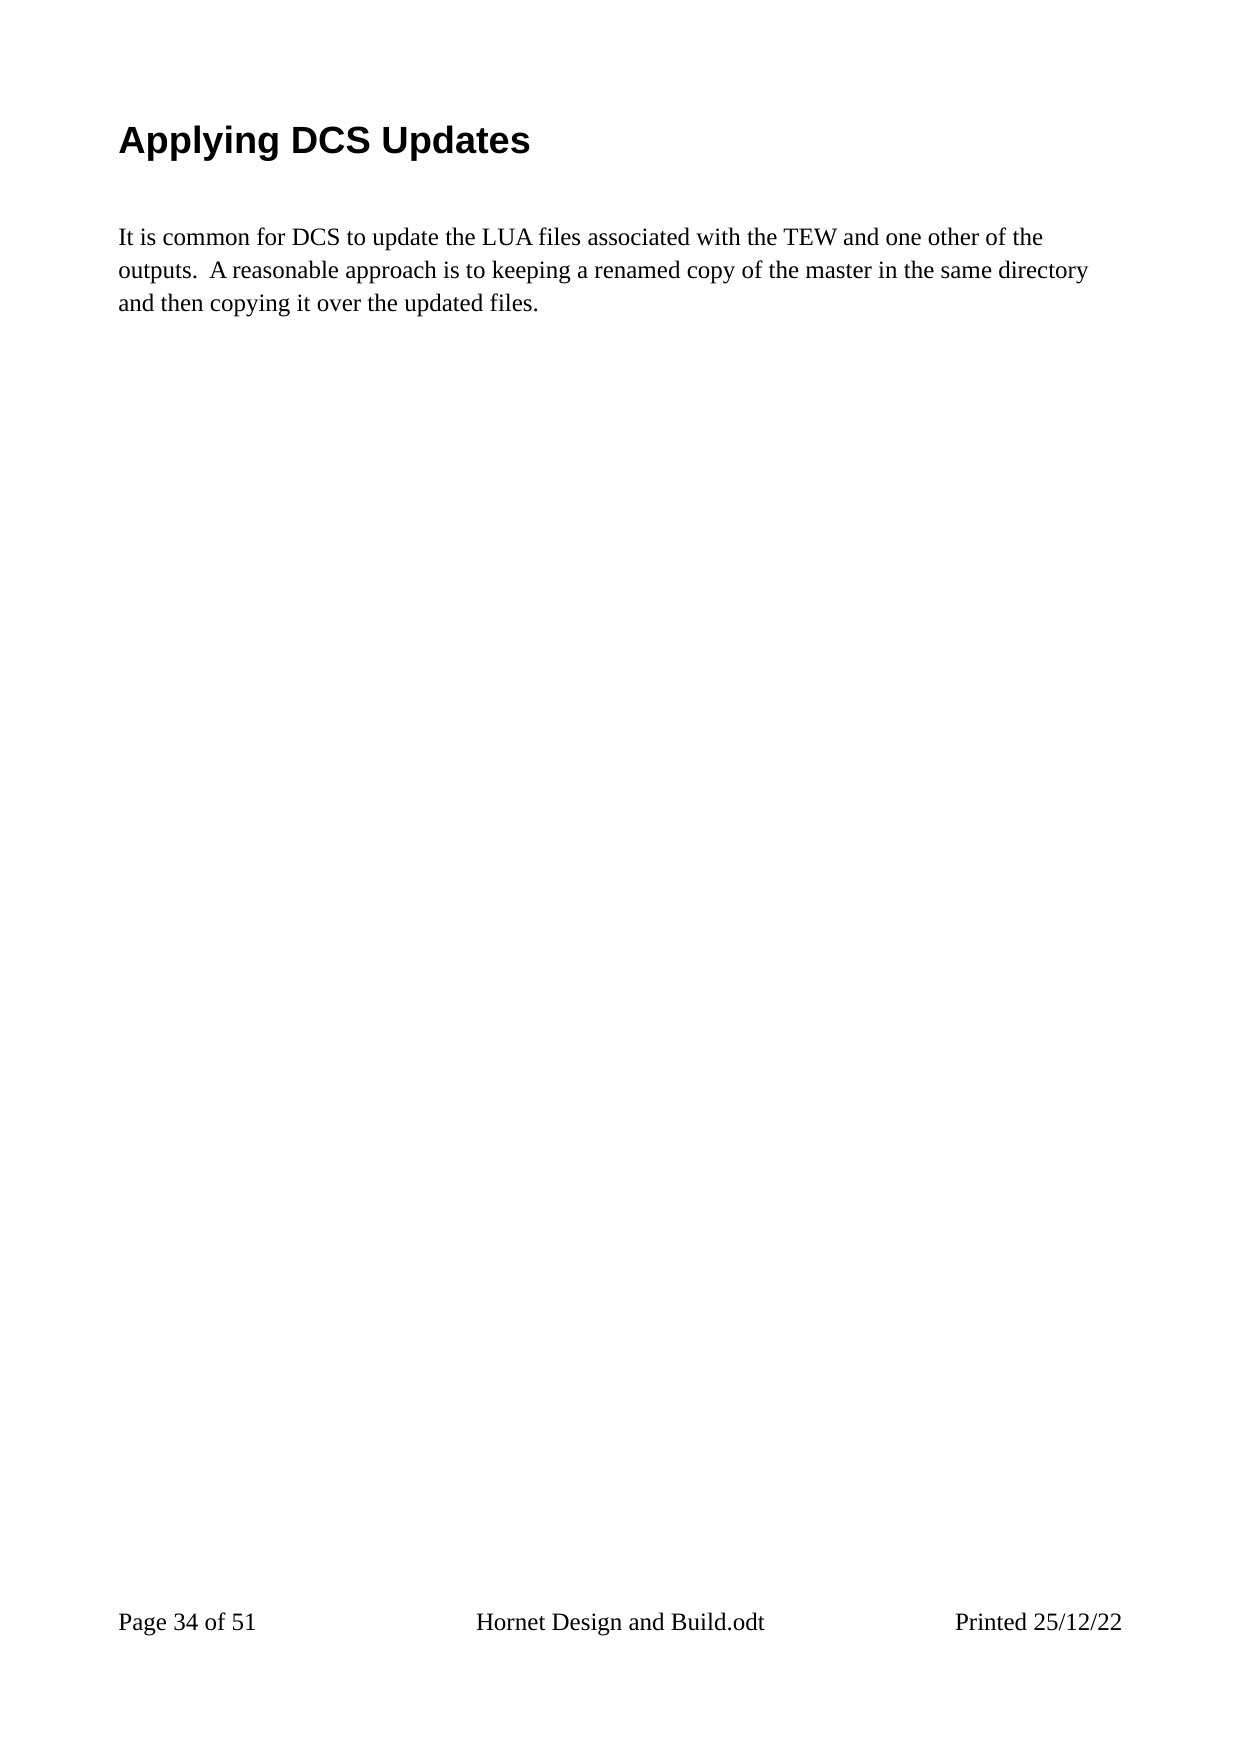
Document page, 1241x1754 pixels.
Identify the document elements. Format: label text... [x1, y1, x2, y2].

text It is common for DCS to update the LUA files associated with the TEW and one other of the outputs. A reasonable approach is to keeping a renamed copy of the master in the same directory and then copying it over the updated files. [118, 222, 1122, 317]
subtitle Applying DCS Updates [118, 118, 1122, 162]
